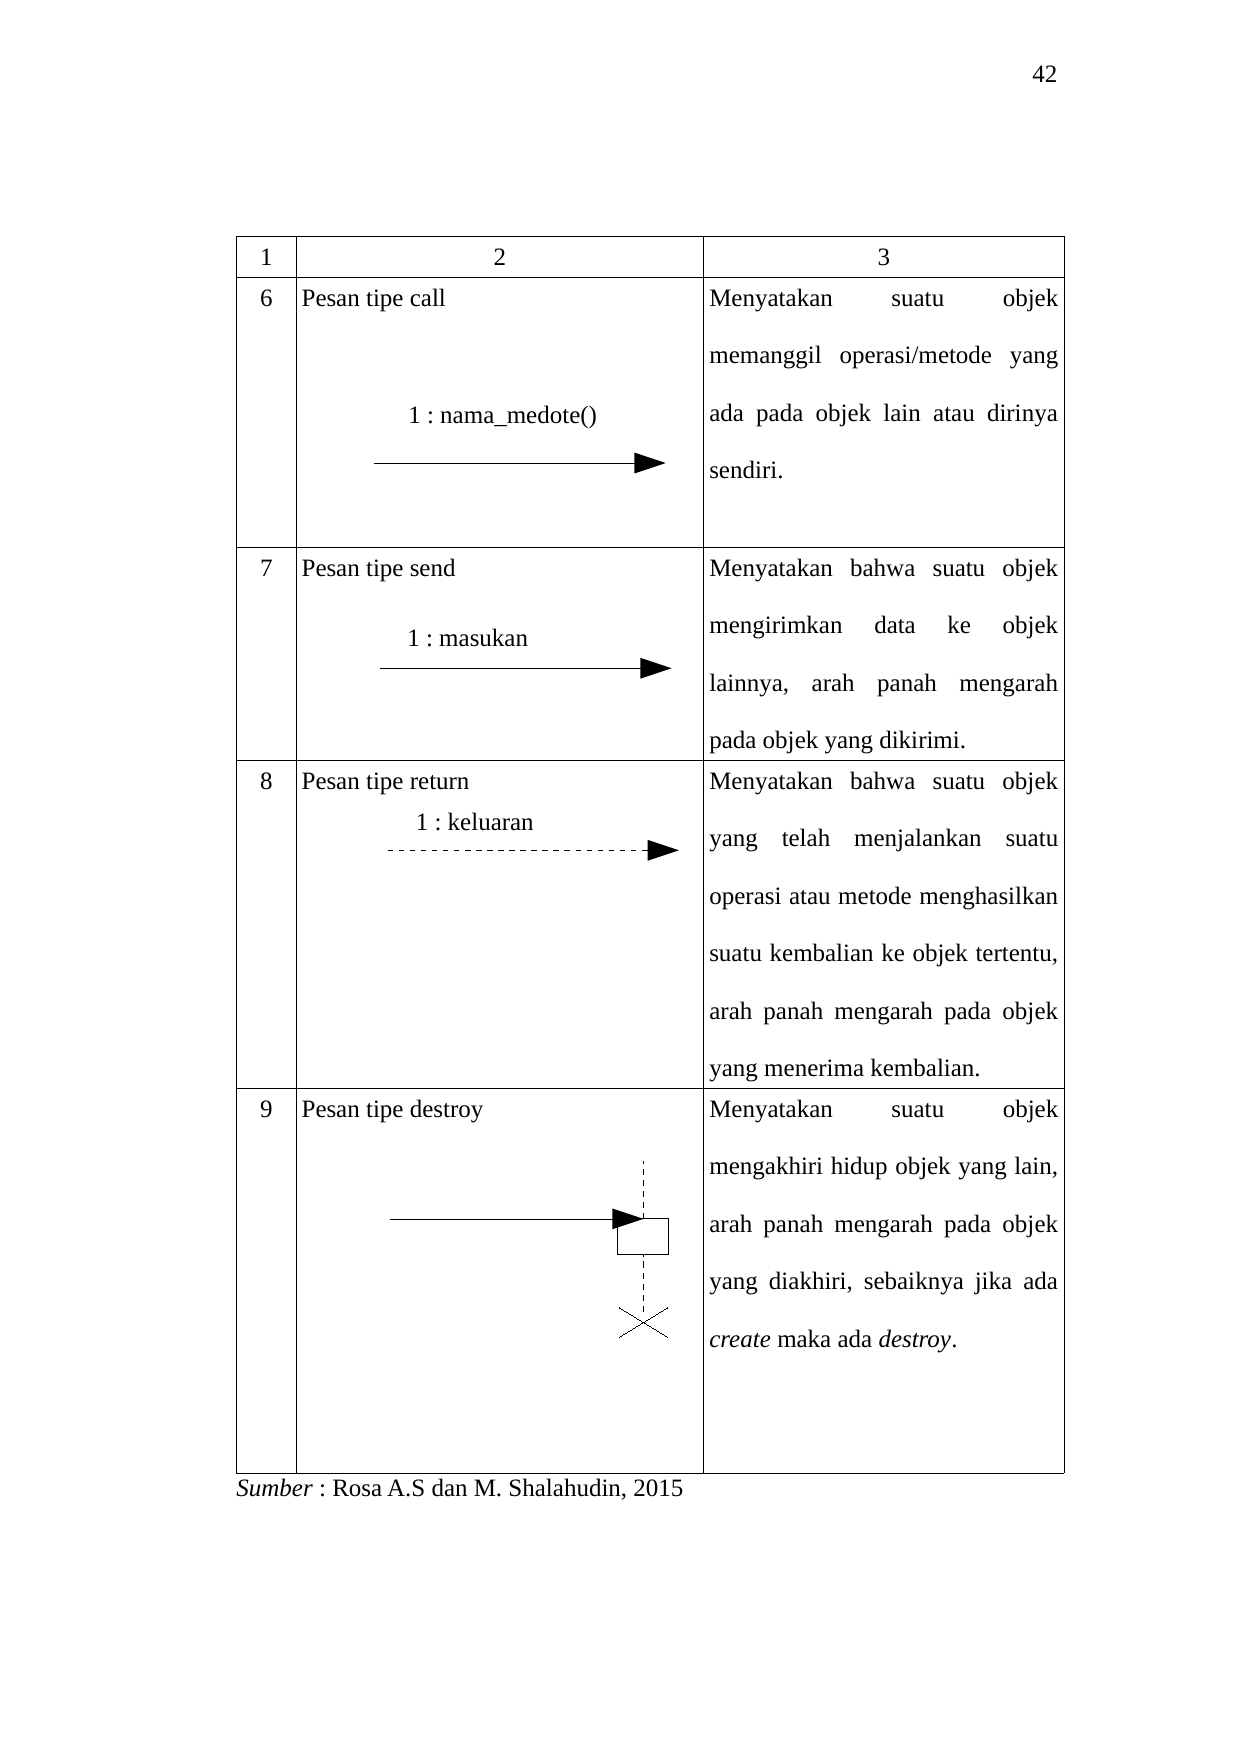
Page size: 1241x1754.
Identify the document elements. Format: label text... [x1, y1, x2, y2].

table_cell 8 [237, 761, 296, 1088]
table_cell Menyatakan suatu objek memanggil operasi/metode yang ada pada objek lain atau dirinya sendiri. [704, 278, 1064, 547]
table_cell 1 [237, 237, 296, 277]
table_cell Pesan tipe destroy [297, 1089, 703, 1473]
table_cell 2 [297, 237, 703, 277]
table_cell Pesan tipe return [297, 761, 703, 1088]
table_cell Pesan tipe call [297, 278, 703, 547]
table_cell 7 [237, 548, 296, 760]
table_cell 9 [237, 1089, 296, 1473]
table_cell Pesan tipe send [297, 548, 703, 760]
table_cell 6 [237, 278, 296, 547]
table_cell Menyatakan bahwa suatu objek mengirimkan data ke objek lainnya, arah panah mengarah pada objek yang dikirimi. [704, 548, 1064, 760]
table_cell 3 [704, 237, 1064, 277]
table_cell Menyatakan bahwa suatu objek yang telah menjalankan suatu operasi atau metode menghasilkan suatu kembalian ke objek tertentu, arah panah mengarah pada objek yang menerima kembalian. [704, 761, 1064, 1088]
table_cell Menyatakan suatu objek mengakhiri hidup objek yang lain, arah panah mengarah pada objek yang diakhiri, sebaiknya jika ada create maka ada destroy. [704, 1089, 1064, 1473]
text Sumber : Rosa A.S dan M. Shalahudin, 2015 [236, 1474, 1063, 1502]
